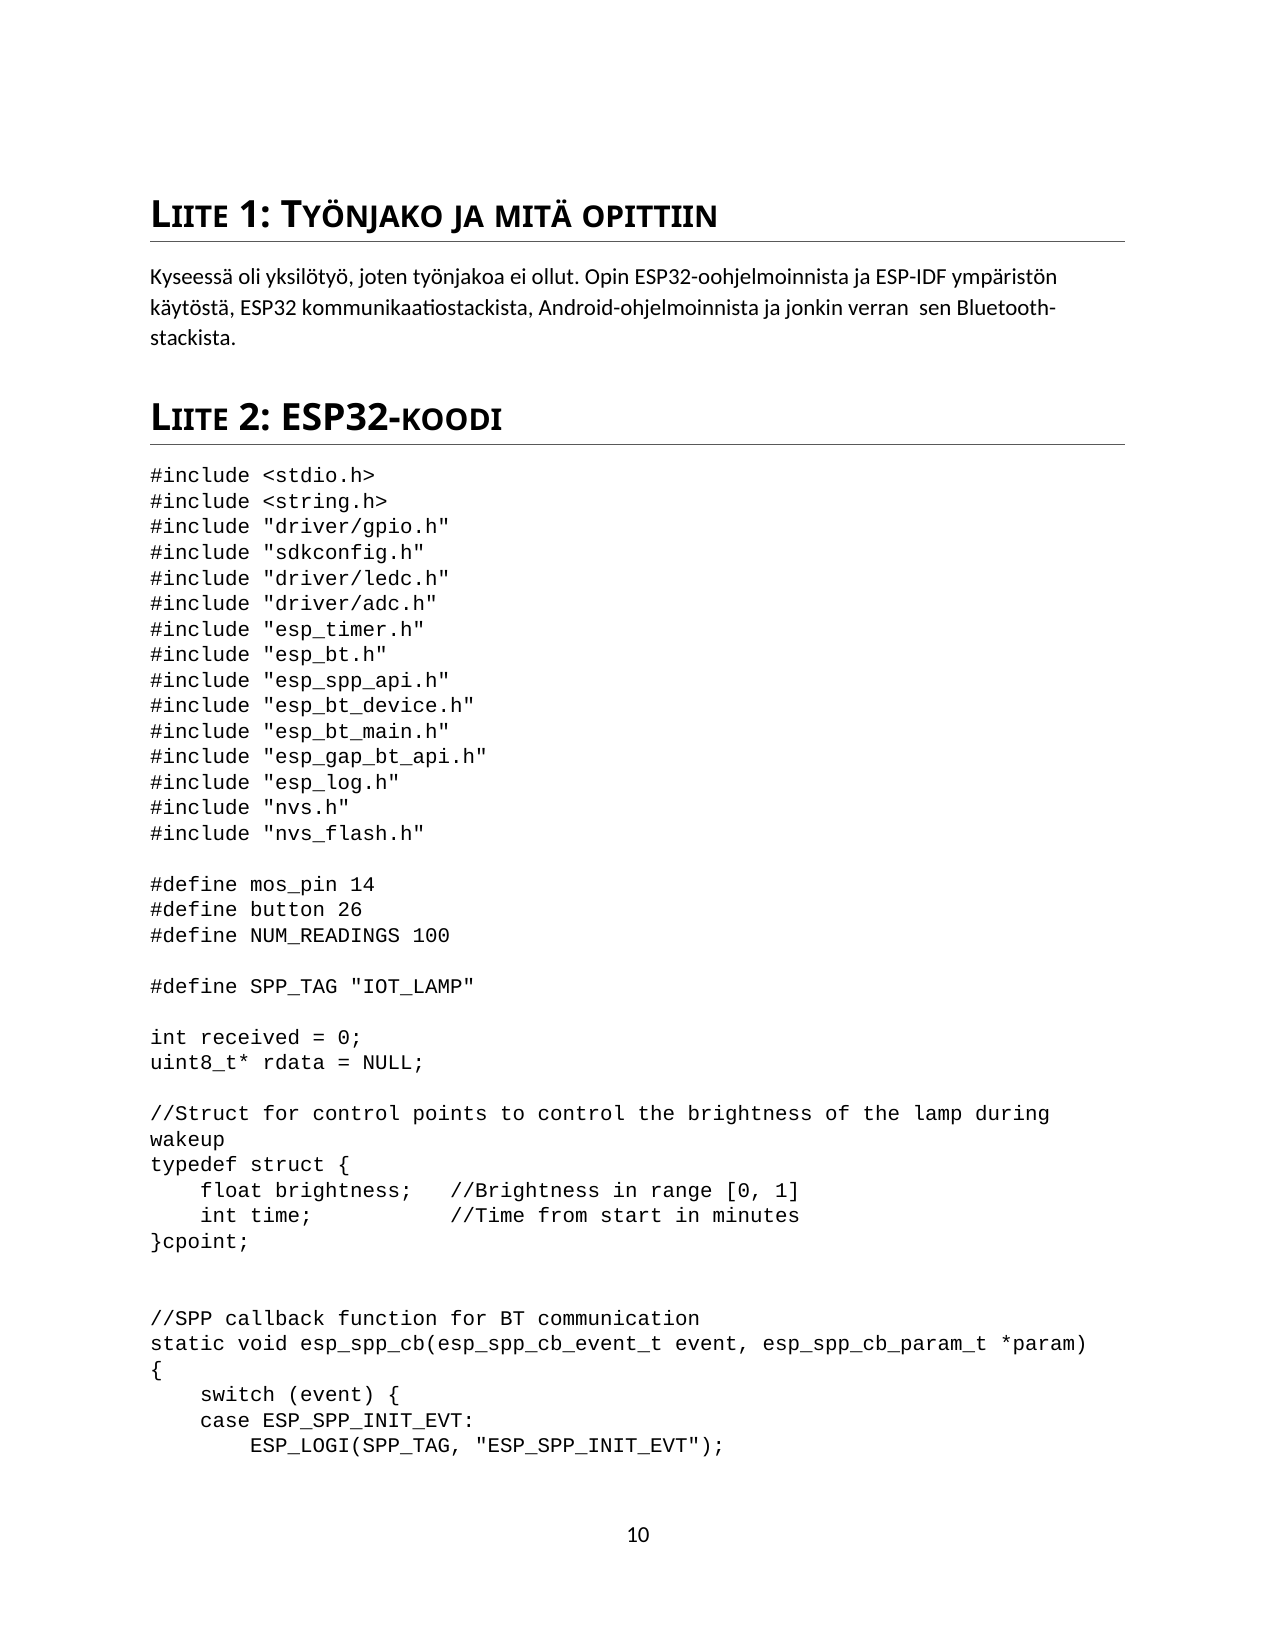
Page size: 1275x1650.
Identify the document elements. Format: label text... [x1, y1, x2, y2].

text #define mos_pin 14 [150, 874, 1125, 897]
text #include "esp_spp_api.h" [150, 669, 1125, 693]
text //SPP callback function for BT communication [150, 1308, 1125, 1331]
text uint8_t* rdata = NULL; [150, 1052, 1125, 1076]
text Kyseessä oli yksilötyö, joten työnjakoa ei ollut. Opin ESP32-oohjelmoinnista ja ESP-IDF ympäristön käytöstä, ESP32 kommunikaatiostackista, Android-ohjelmoinnista ja jonkin verran sen Bluetooth-stackista. [150, 262, 1125, 351]
text #include "esp_bt.h" [150, 644, 1125, 668]
text int time; //Time from start in minutes [150, 1206, 1125, 1229]
text { [150, 1359, 1125, 1382]
text #include "driver/ledc.h" [150, 567, 1125, 591]
text typedef struct { [150, 1154, 1125, 1178]
text #include "nvs_flash.h" [150, 823, 1125, 846]
text #define button 26 [150, 899, 1125, 923]
text static void esp_spp_cb(esp_spp_cb_event_t event, esp_spp_cb_param_t *param) [150, 1333, 1125, 1357]
text #include "esp_gap_bt_api.h" [150, 746, 1125, 770]
text #include <string.h> [150, 491, 1125, 514]
text #include "driver/adc.h" [150, 593, 1125, 617]
text #include "esp_bt_main.h" [150, 721, 1125, 744]
text }cpoint; [150, 1231, 1125, 1255]
text //Struct for control points to control the brightness of the lamp during wakeup [150, 1103, 1125, 1153]
subtitle Liite 1: Työnjako ja mitä opittiin [150, 187, 1125, 241]
text #include <stdio.h> [150, 465, 1125, 489]
text int received = 0; [150, 1027, 1125, 1051]
text ESP_LOGI(SPP_TAG, "ESP_SPP_INIT_EVT"); [150, 1435, 1125, 1459]
text #include "nvs.h" [150, 797, 1125, 821]
text case ESP_SPP_INIT_EVT: [150, 1410, 1125, 1433]
text switch (event) { [150, 1384, 1125, 1408]
text #include "esp_timer.h" [150, 618, 1125, 642]
text #include "esp_bt_device.h" [150, 695, 1125, 719]
text #include "esp_log.h" [150, 772, 1125, 795]
text #define NUM_READINGS 100 [150, 925, 1125, 948]
subtitle Liite 2: ESP32-koodi [150, 391, 1125, 444]
text float brightness; //Brightness in range [0, 1] [150, 1180, 1125, 1204]
text #include "driver/gpio.h" [150, 516, 1125, 540]
text #define SPP_TAG "IOT_LAMP" [150, 976, 1125, 999]
text #include "sdkconfig.h" [150, 542, 1125, 566]
